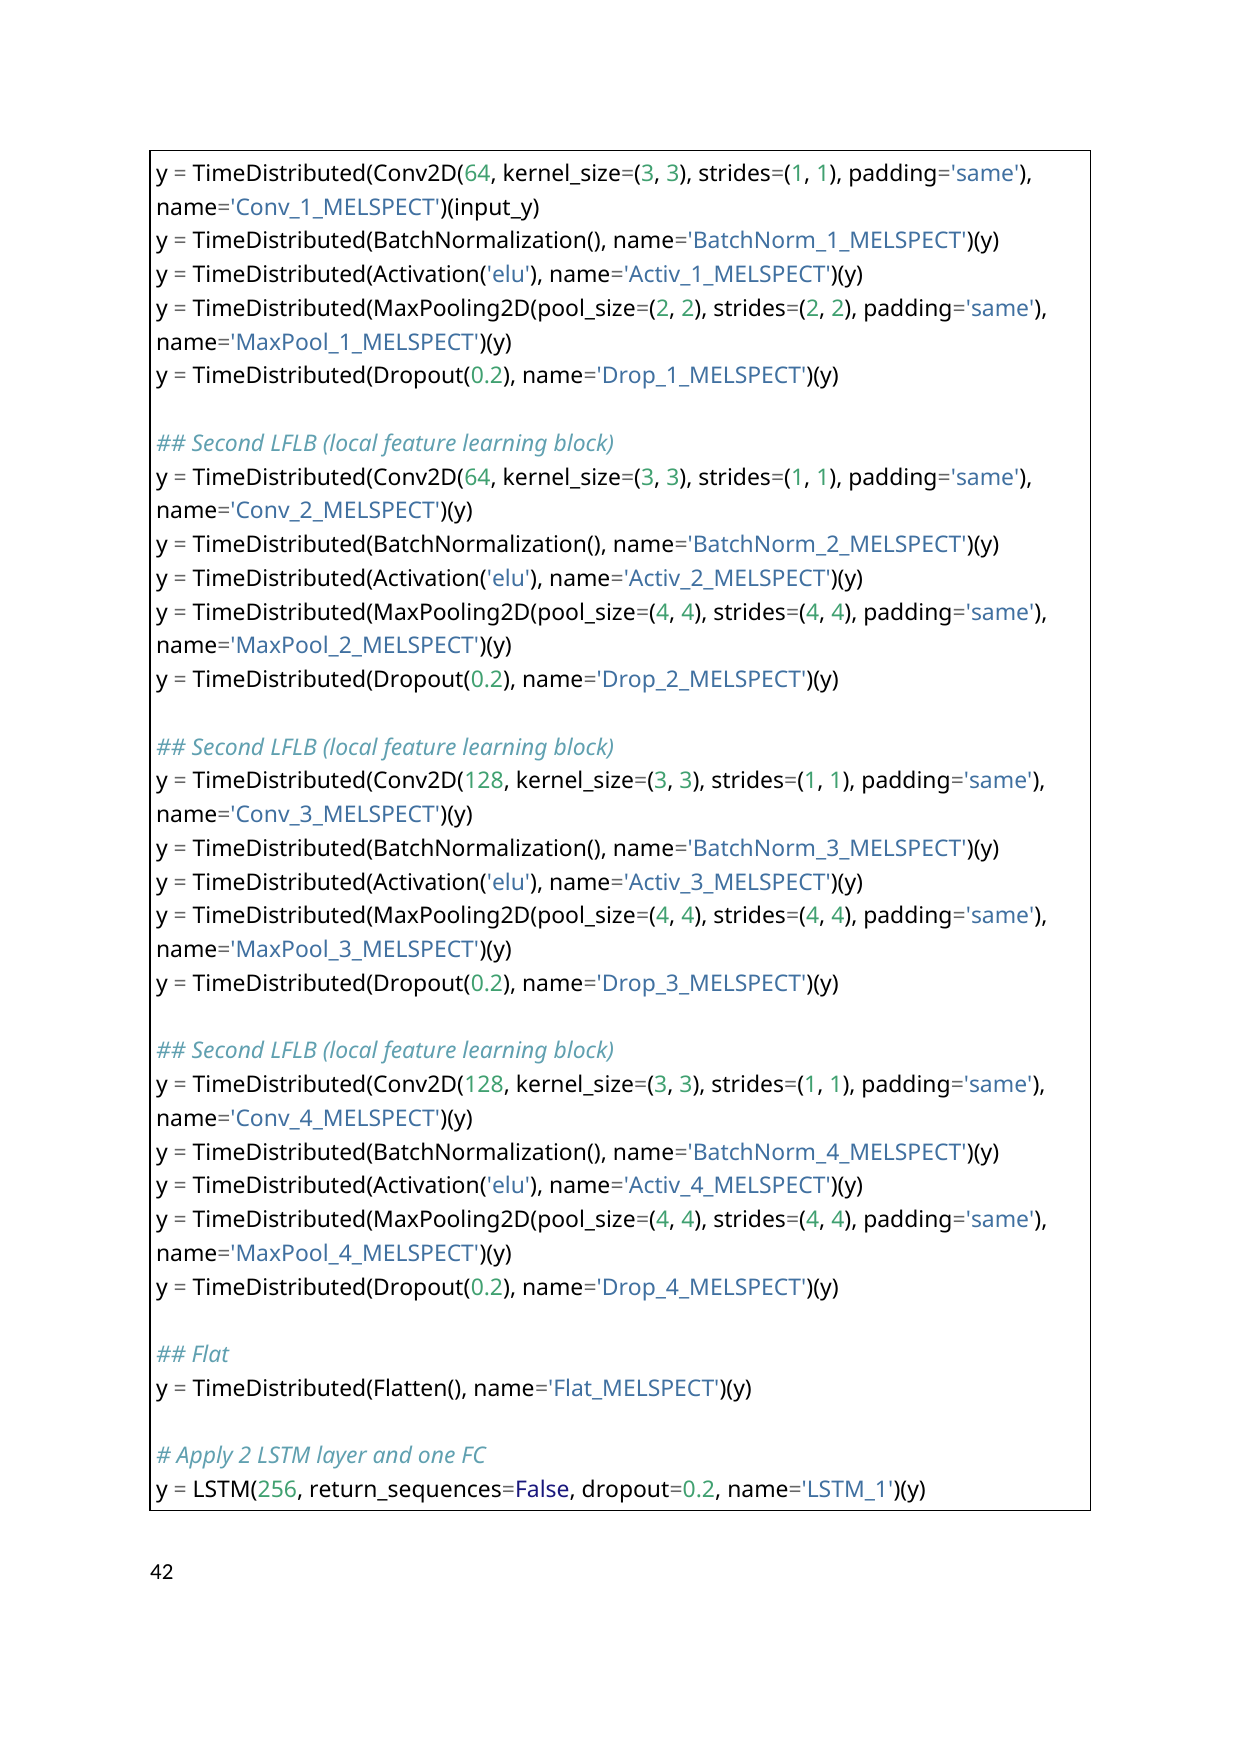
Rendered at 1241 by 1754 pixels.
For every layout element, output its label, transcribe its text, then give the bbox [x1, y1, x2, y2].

table_header y = TimeDistributed(Conv2D(64, kernel_size=(3, 3), strides=(1, 1), padding='same'), name='Conv_1_MELSPECT')(input_y) y = TimeDistributed(BatchNormalization(), name='BatchNorm_1_MELSPECT')(y) y = TimeDistributed(Activation('elu'), name='Activ_1_MELSPECT')(y) y = TimeDistributed(MaxPooling2D(pool_size=(2, 2), strides=(2, 2), padding='same'), name='MaxPool_1_MELSPECT')(y) y = TimeDistributed(Dropout(0.2), name='Drop_1_MELSPECT')(y) ## Second LFLB (local feature learning block) y = TimeDistributed(Conv2D(64, kernel_size=(3, 3), strides=(1, 1), padding='same'), name='Conv_2_MELSPECT')(y) y = TimeDistributed(BatchNormalization(), name='BatchNorm_2_MELSPECT')(y) y = TimeDistributed(Activation('elu'), name='Activ_2_MELSPECT')(y) y = TimeDistributed(MaxPooling2D(pool_size=(4, 4), strides=(4, 4), padding='same'), name='MaxPool_2_MELSPECT')(y) y = TimeDistributed(Dropout(0.2), name='Drop_2_MELSPECT')(y) ## Second LFLB (local feature learning block) y = TimeDistributed(Conv2D(128, kernel_size=(3, 3), strides=(1, 1), padding='same'), name='Conv_3_MELSPECT')(y) y = TimeDistributed(BatchNormalization(), name='BatchNorm_3_MELSPECT')(y) y = TimeDistributed(Activation('elu'), name='Activ_3_MELSPECT')(y) y = TimeDistributed(MaxPooling2D(pool_size=(4, 4), strides=(4, 4), padding='same'), name='MaxPool_3_MELSPECT')(y) y = TimeDistributed(Dropout(0.2), name='Drop_3_MELSPECT')(y) ## Second LFLB (local feature learning block) y = TimeDistributed(Conv2D(128, kernel_size=(3, 3), strides=(1, 1), padding='same'), name='Conv_4_MELSPECT')(y) y = TimeDistributed(BatchNormalization(), name='BatchNorm_4_MELSPECT')(y) y = TimeDistributed(Activation('elu'), name='Activ_4_MELSPECT')(y) y = TimeDistributed(MaxPooling2D(pool_size=(4, 4), strides=(4, 4), padding='same'), name='MaxPool_4_MELSPECT')(y) y = TimeDistributed(Dropout(0.2), name='Drop_4_MELSPECT')(y) ## Flat y = TimeDistributed(Flatten(), name='Flat_MELSPECT')(y) # Apply 2 LSTM layer and one FC y = LSTM(256, return_sequences=False, dropout=0.2, name='LSTM_1')(y) [151, 151, 1090, 1510]
